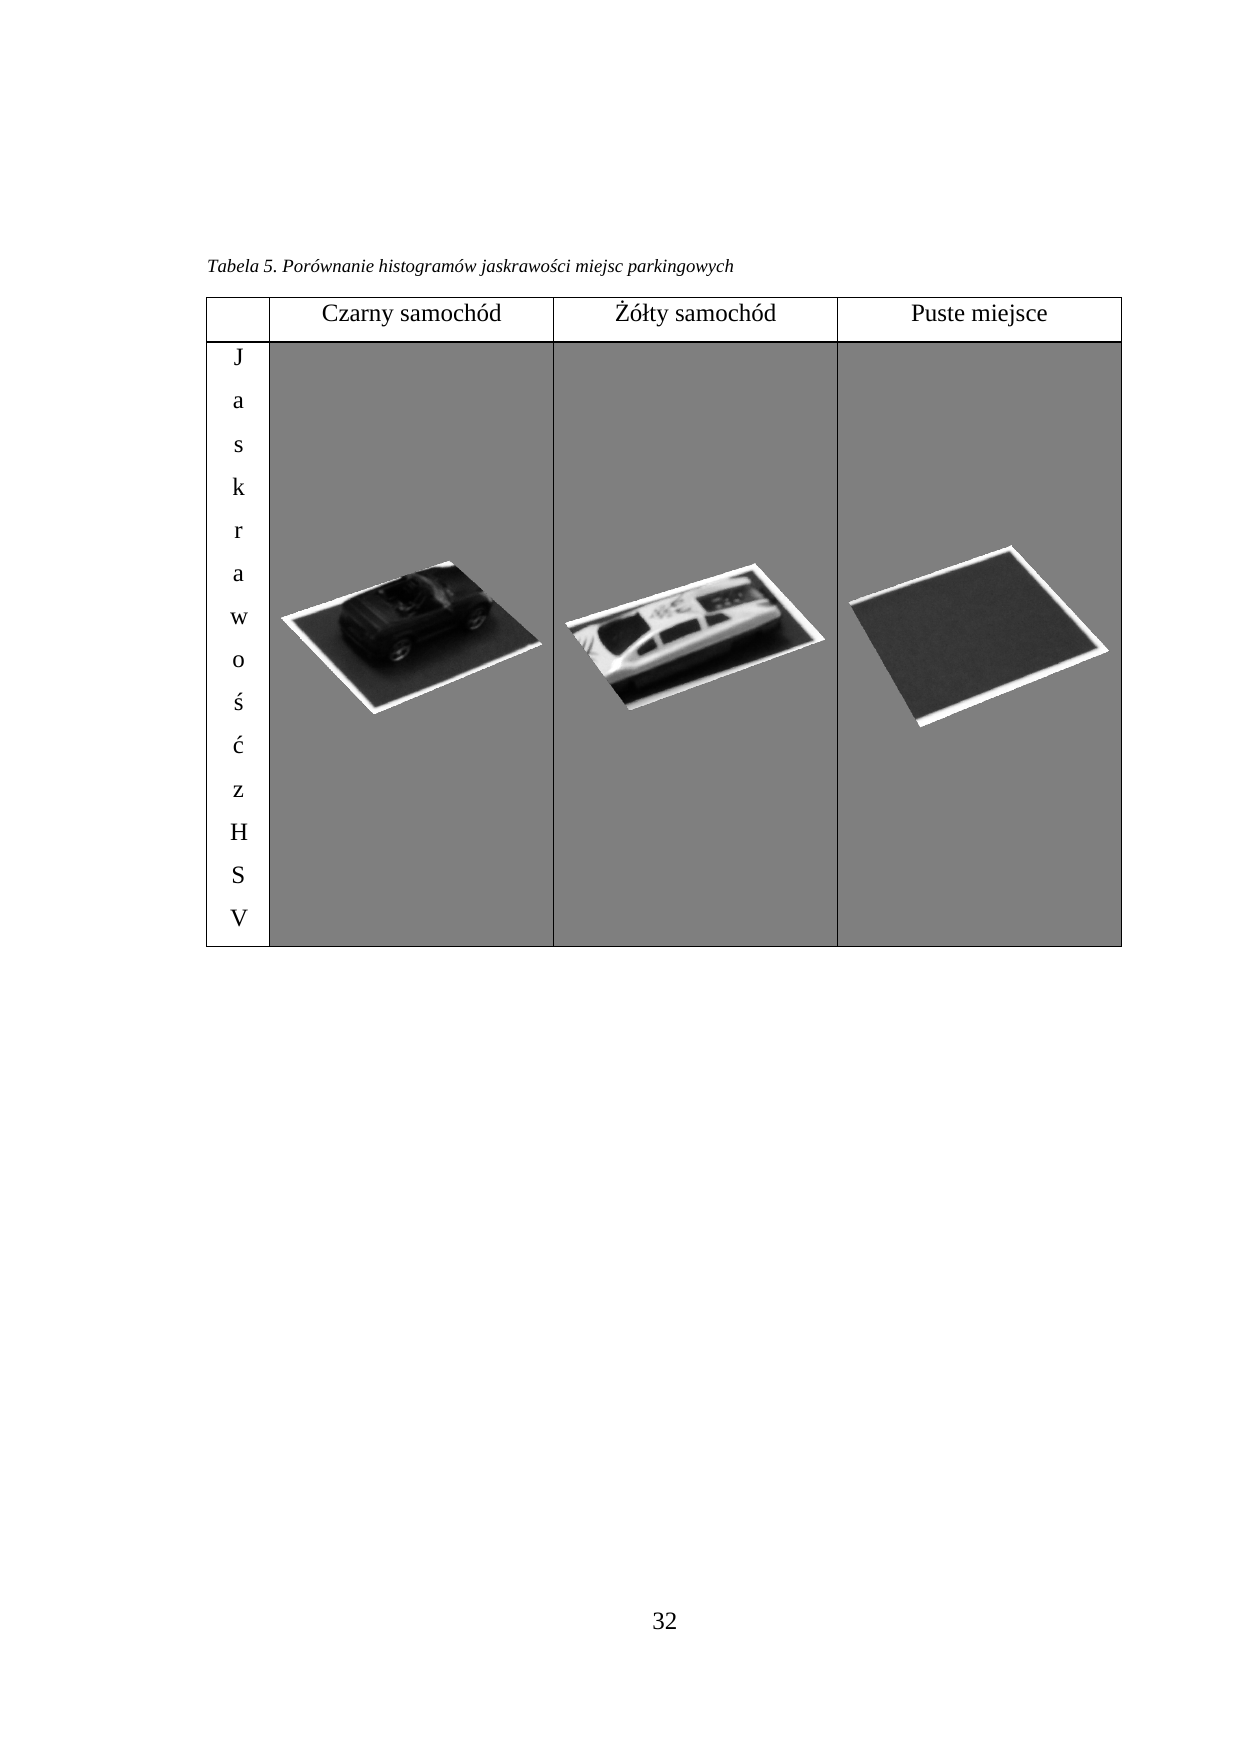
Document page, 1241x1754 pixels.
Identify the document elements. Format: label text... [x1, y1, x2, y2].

table_cell [270, 343, 553, 946]
table_header Czarny samochód [270, 298, 553, 341]
text Tabela 5. Porównanie histogramów jaskrawości miejsc parkingowych [207, 255, 1122, 276]
table_cell [838, 343, 1121, 946]
table_cell [554, 343, 837, 946]
table_cell Jaskrawość z HSV [207, 343, 269, 946]
table_header [207, 298, 269, 341]
table_header Puste miejsce [838, 298, 1121, 341]
table_header Żółty samochód [554, 298, 837, 341]
